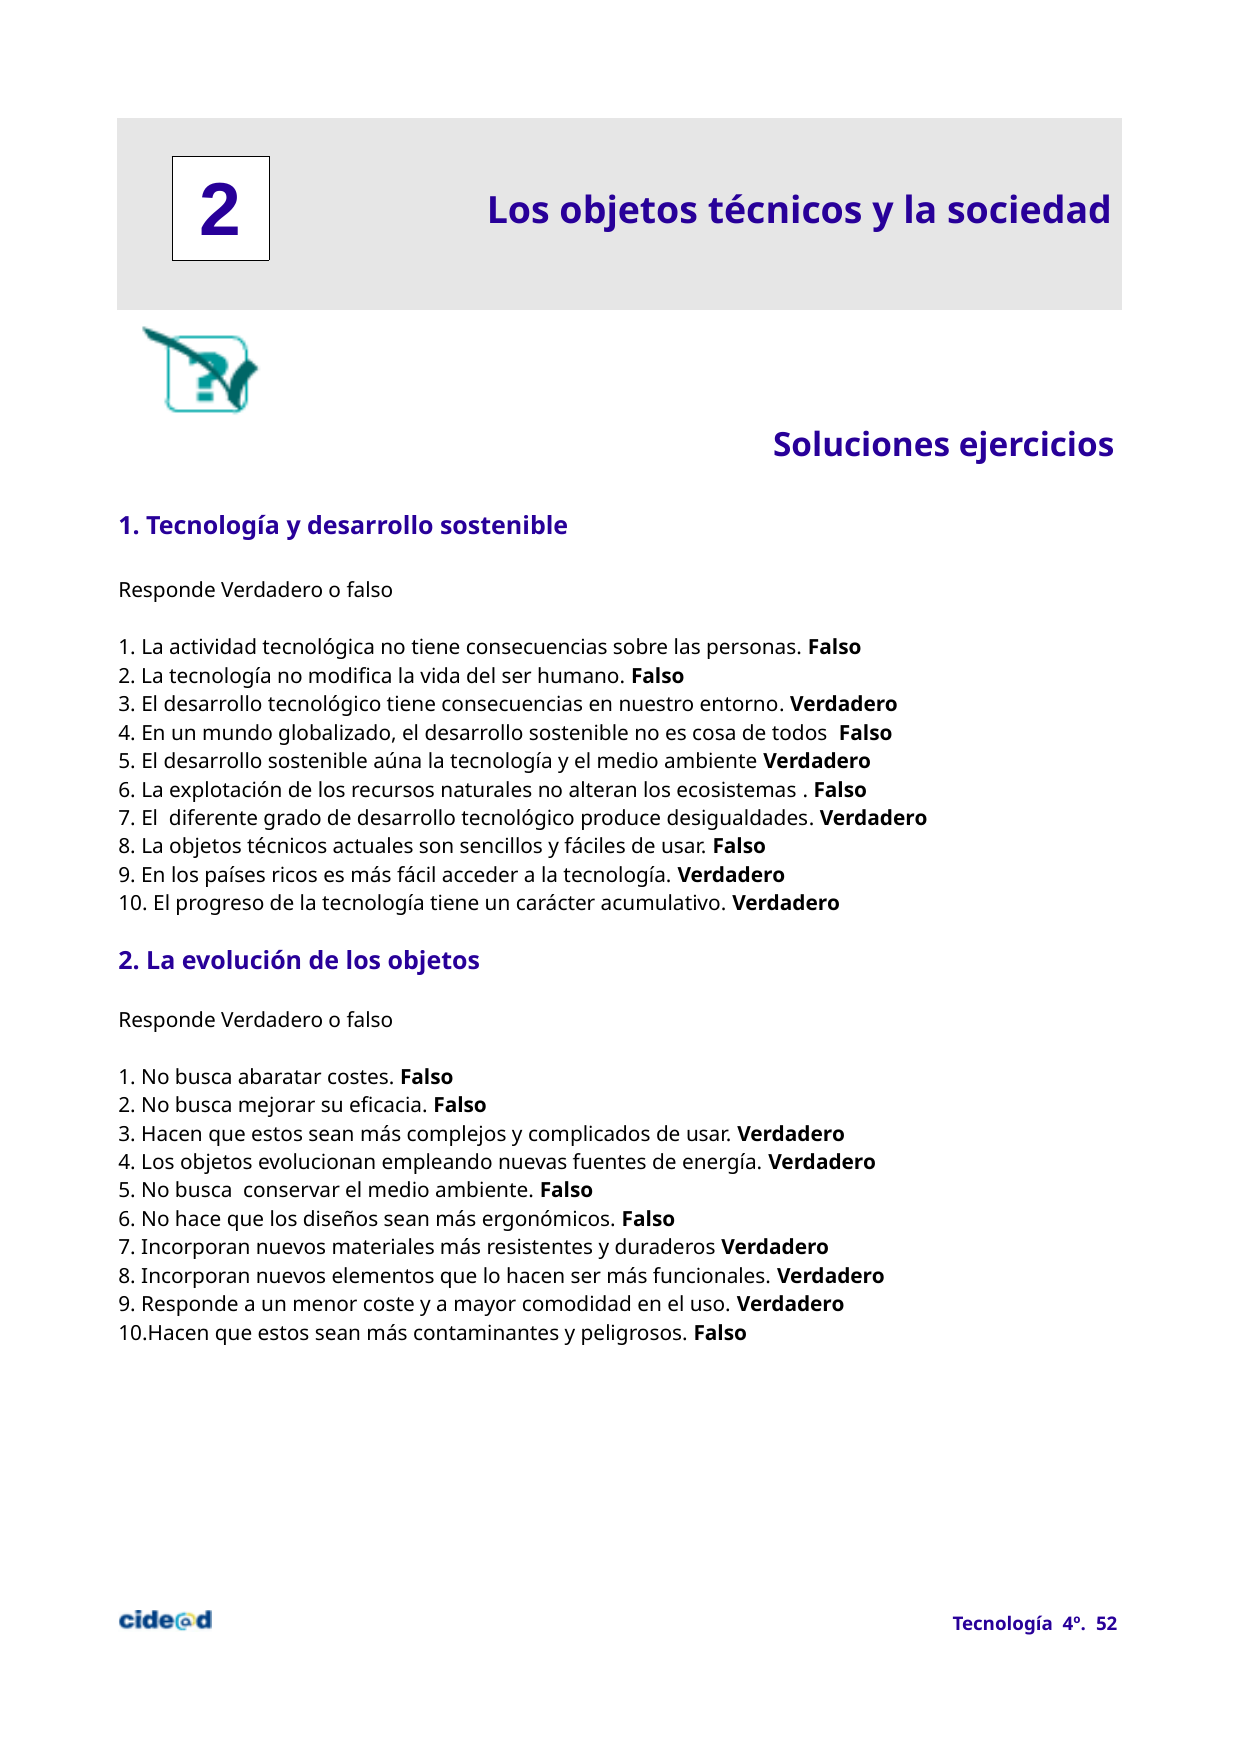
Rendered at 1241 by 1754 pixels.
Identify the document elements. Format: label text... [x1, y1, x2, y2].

list 10. El progreso de la tecnología tiene un carácter acumulativo. Verdadero [118, 888, 1122, 917]
list 7. El diferente grado de desarrollo tecnológico produce desigualdades. Verdadero [118, 803, 1122, 832]
list 4. En un mundo globalizado, el desarrollo sostenible no es cosa de todos Falso [118, 718, 1122, 746]
list 2. No busca mejorar su eficacia. Falso [118, 1090, 1122, 1119]
list 2. La tecnología no modifica la vida del ser humano. Falso [118, 661, 1122, 689]
text Responde Verdadero o falso [118, 1005, 1122, 1033]
text Responde Verdadero o falso [118, 576, 1122, 604]
list 8. Incorporan nuevos elementos que lo hacen ser más funcionales. Verdadero [118, 1261, 1122, 1289]
list 3. El desarrollo tecnológico tiene consecuencias en nuestro entorno. Verdadero [118, 689, 1122, 718]
list 1. No busca abaratar costes. Falso [118, 1062, 1122, 1090]
list 8. La objetos técnicos actuales son sencillos y fáciles de usar. Falso [118, 832, 1122, 860]
list 10.Hacen que estos sean más contaminantes y peligrosos. Falso [118, 1318, 1122, 1346]
list 6. La explotación de los recursos naturales no alteran los ecosistemas . Falso [118, 775, 1122, 803]
list 4. Los objetos evolucionan empleando nuevas fuentes de energía. Verdadero [118, 1147, 1122, 1176]
picture [118, 1610, 212, 1632]
text Soluciones ejercicios [118, 310, 1122, 467]
text 1. Tecnología y desarrollo sostenible [118, 507, 1122, 542]
picture [141, 326, 263, 422]
list 5. No busca conservar el medio ambiente. Falso [118, 1176, 1122, 1204]
list 3. Hacen que estos sean más complejos y complicados de usar. Verdadero [118, 1119, 1122, 1147]
list 9. Responde a un menor coste y a mayor comodidad en el uso. Verdadero [118, 1289, 1122, 1318]
text 2. La evolución de los objetos [118, 942, 1122, 976]
list 1. La actividad tecnológica no tiene consecuencias sobre las personas. Falso [118, 632, 1122, 661]
list 7. Incorporan nuevos materiales más resistentes y duraderos Verdadero [118, 1232, 1122, 1261]
list 6. No hace que los diseños sean más ergonómicos. Falso [118, 1204, 1122, 1232]
table_header Los objetos técnicos y la sociedad [117, 118, 1122, 310]
list 5. El desarrollo sostenible aúna la tecnología y el medio ambiente Verdadero [118, 746, 1122, 775]
list 9. En los países ricos es más fácil acceder a la tecnología. Verdadero [118, 860, 1122, 888]
